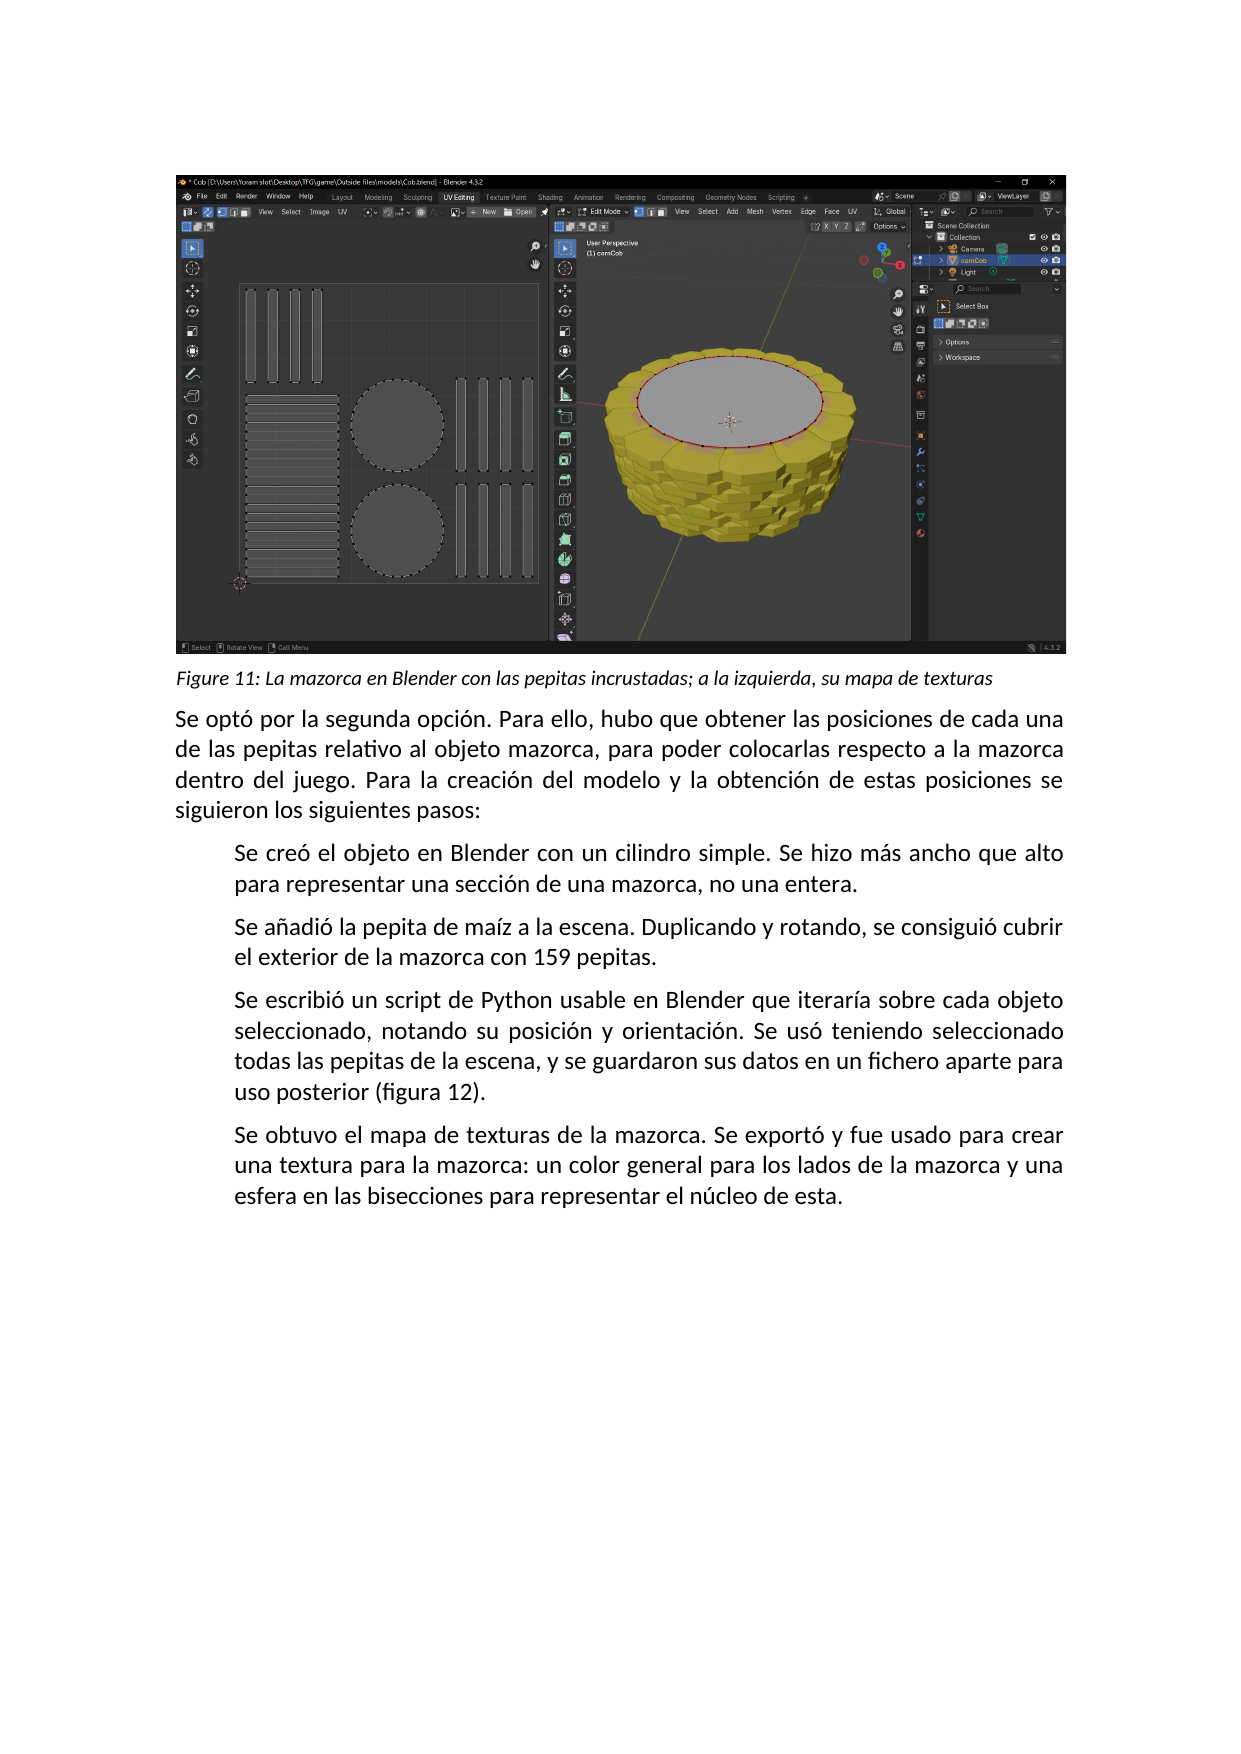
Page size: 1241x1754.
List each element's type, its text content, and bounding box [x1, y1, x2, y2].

list Se creó el objeto en Blender con un cilindro simple. Se hizo más ancho que alto para representar una sección de una mazorca, no una entera. [204, 837, 1065, 898]
list Se obtuvo el mapa de texturas de la mazorca. Se exportó y fue usado para crear una textura para la mazorca: un color general para los lados de la mazorca y una esfera en las bisecciones para representar el núcleo de esta. [204, 1119, 1065, 1211]
picture [176, 175, 1067, 654]
list Se escribió un script de Python usable en Blender que iteraría sobre cada objeto seleccionado, notando su posición y orientación. Se usó teniendo seleccionado todas las pepitas de la escena, y se guardaron sus datos en un fichero aparte para uso posterior (figura 12). [204, 984, 1065, 1107]
text Se optó por la segunda opción. Para ello, hubo que obtener las posiciones de cada una de las pepitas relativo al objeto mazorca, para poder colocarlas respecto a la mazorca dentro del juego. Para la creación del modelo y la obtención de estas posiciones se siguieron los siguientes pasos: [175, 162, 1066, 825]
text Figure 11: La mazorca en Blender con las pepitas incrustadas; a la izquierda, su mapa de texturas [176, 654, 1066, 691]
list Se añadió la pepita de maíz a la escena. Duplicando y rotando, se consiguió cubrir el exterior de la mazorca con 159 pepitas. [204, 911, 1065, 972]
